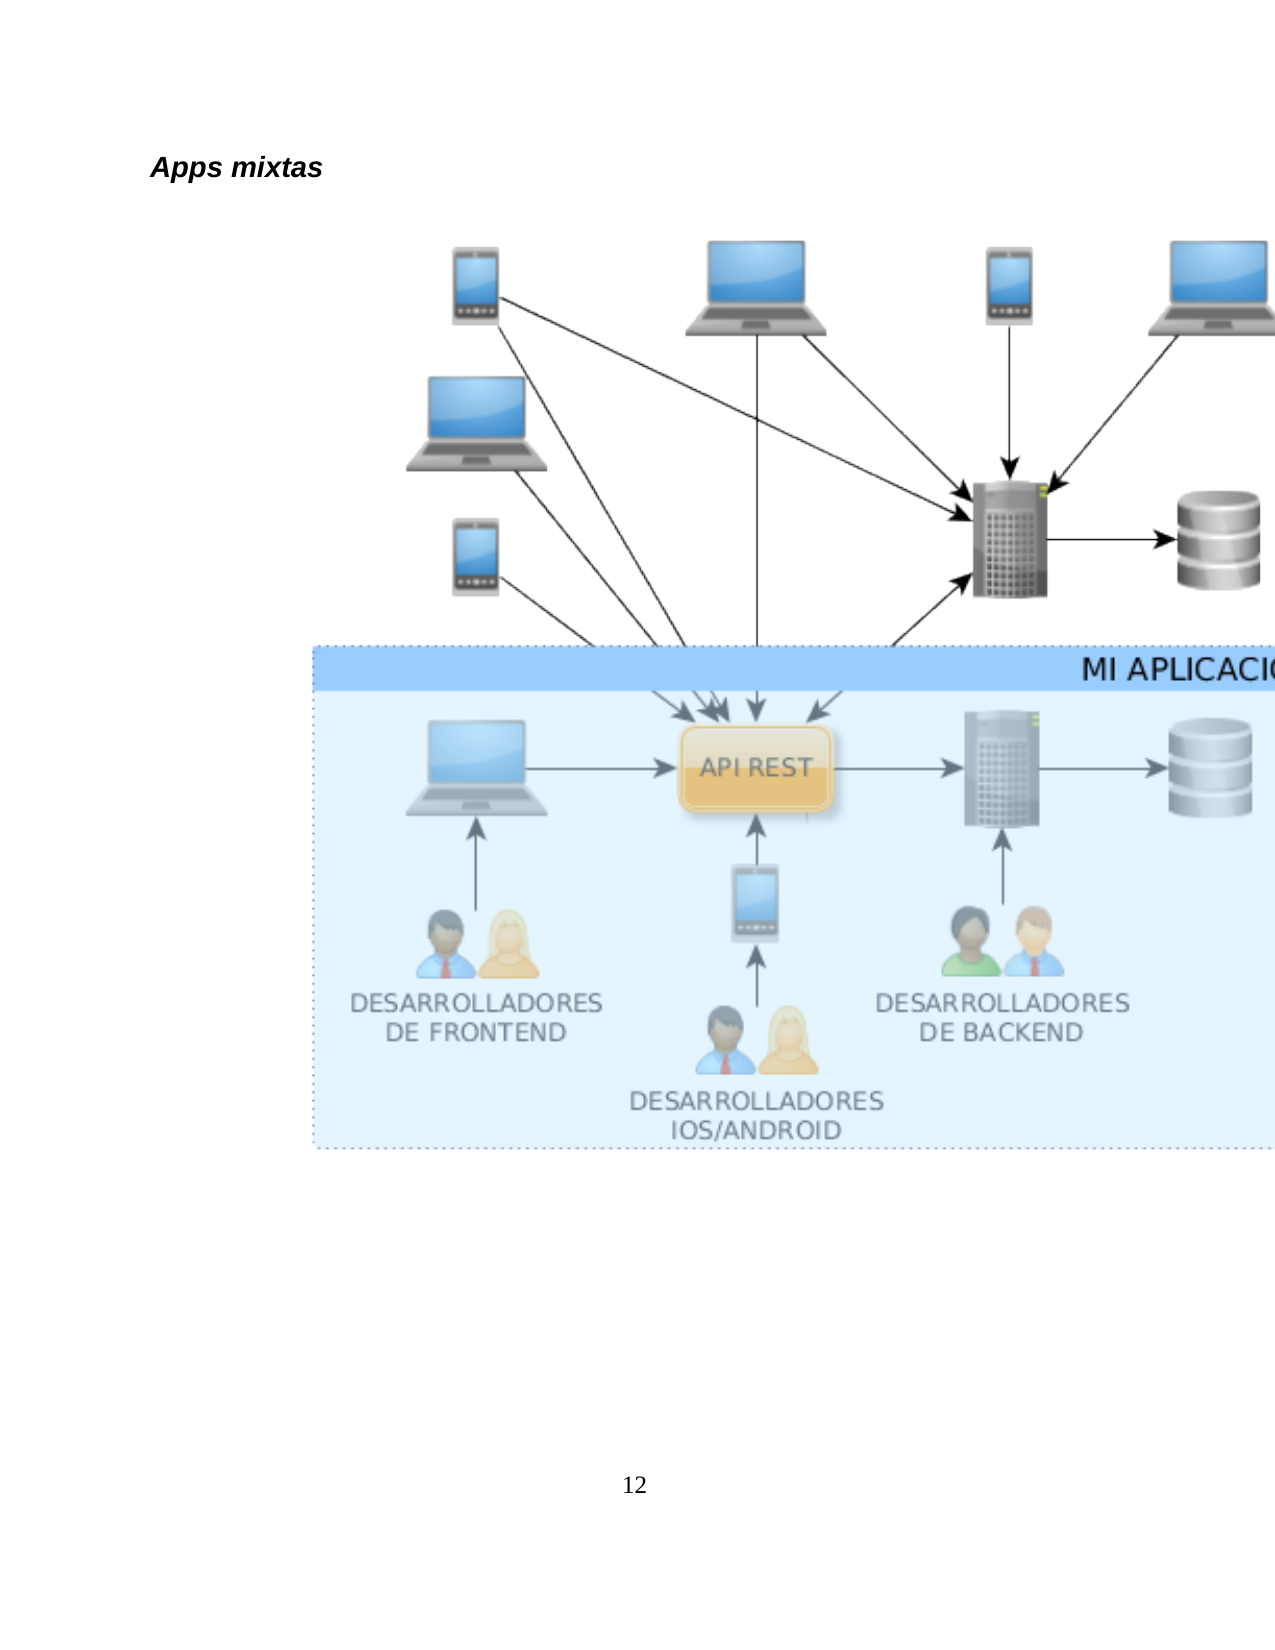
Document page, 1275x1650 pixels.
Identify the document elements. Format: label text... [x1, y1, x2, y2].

picture [150, 196, 1275, 1196]
subtitle Apps mixtas [150, 150, 1125, 183]
